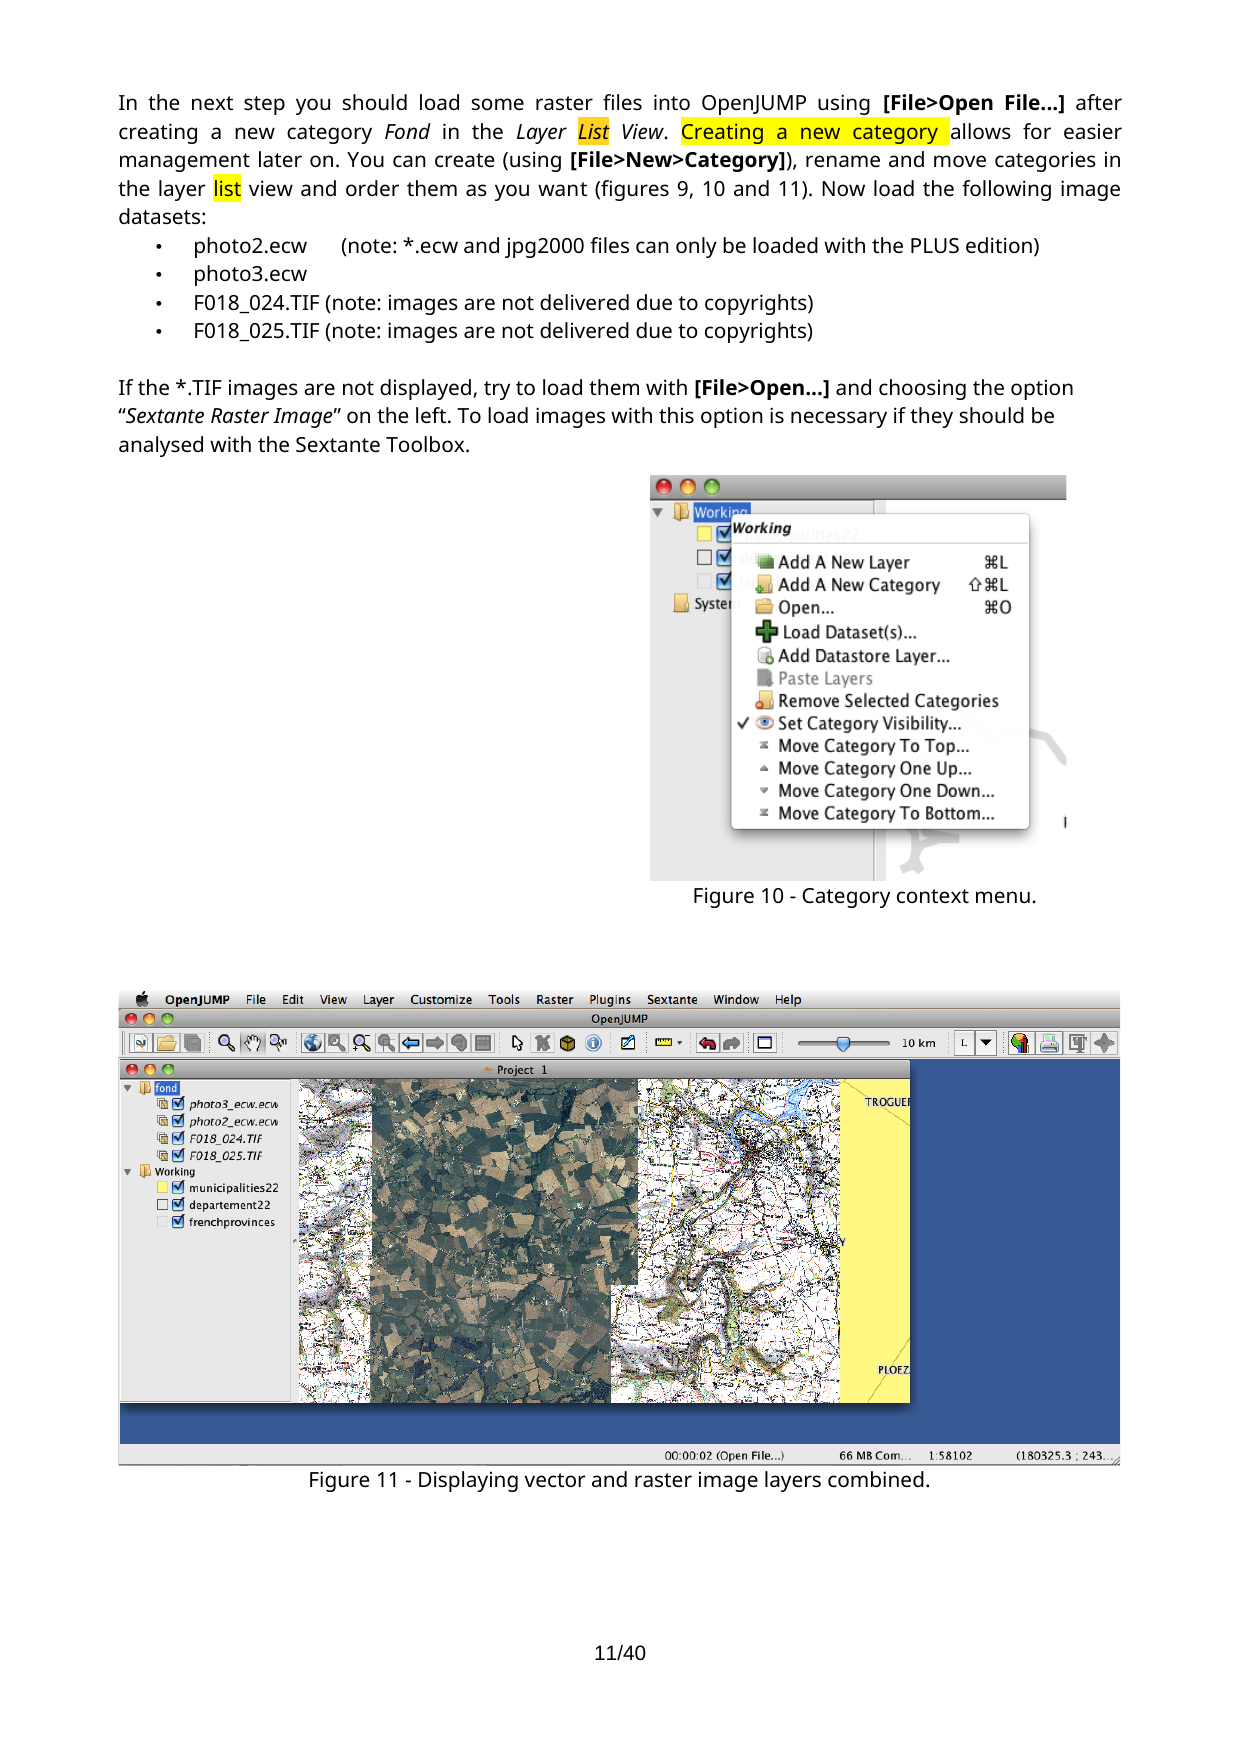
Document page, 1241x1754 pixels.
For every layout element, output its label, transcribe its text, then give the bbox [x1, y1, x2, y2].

picture [118, 990, 1121, 1466]
list photo2.ecw (note: *.ecw and jpg2000 files can only be loaded with the PLUS edition) [156, 231, 1122, 259]
table_header [620, 458, 1096, 966]
list F018_025.TIF (note: images are not delivered due to copyrights) [156, 316, 1122, 344]
text If the *.TIF images are not displayed, try to load them with [File>Open...] and choosing the option “Sextante Raster Image” on the left. To load images with this option is necessary if they should be analysed with the Sextante Toolbox. [118, 373, 1122, 458]
list F018_024.TIF (note: images are not delivered due to copyrights) [156, 288, 1122, 316]
list photo3.ecw [156, 259, 1122, 288]
table_header [118, 458, 620, 966]
text Figure 11 - Displaying vector and raster image layers combined. [135, 1466, 1104, 1494]
picture [650, 475, 1067, 881]
text In the next step you should load some raster files into OpenJUMP using [File>Open File...] after creating a new category Fond in the Layer List View. Creating a new category allows for easier management later on. You can create (using [File>New>Category]), rename and move categories in the layer list view and order them as you want (figures 9, 10 and 11). Now load the following image datasets: [118, 88, 1122, 231]
